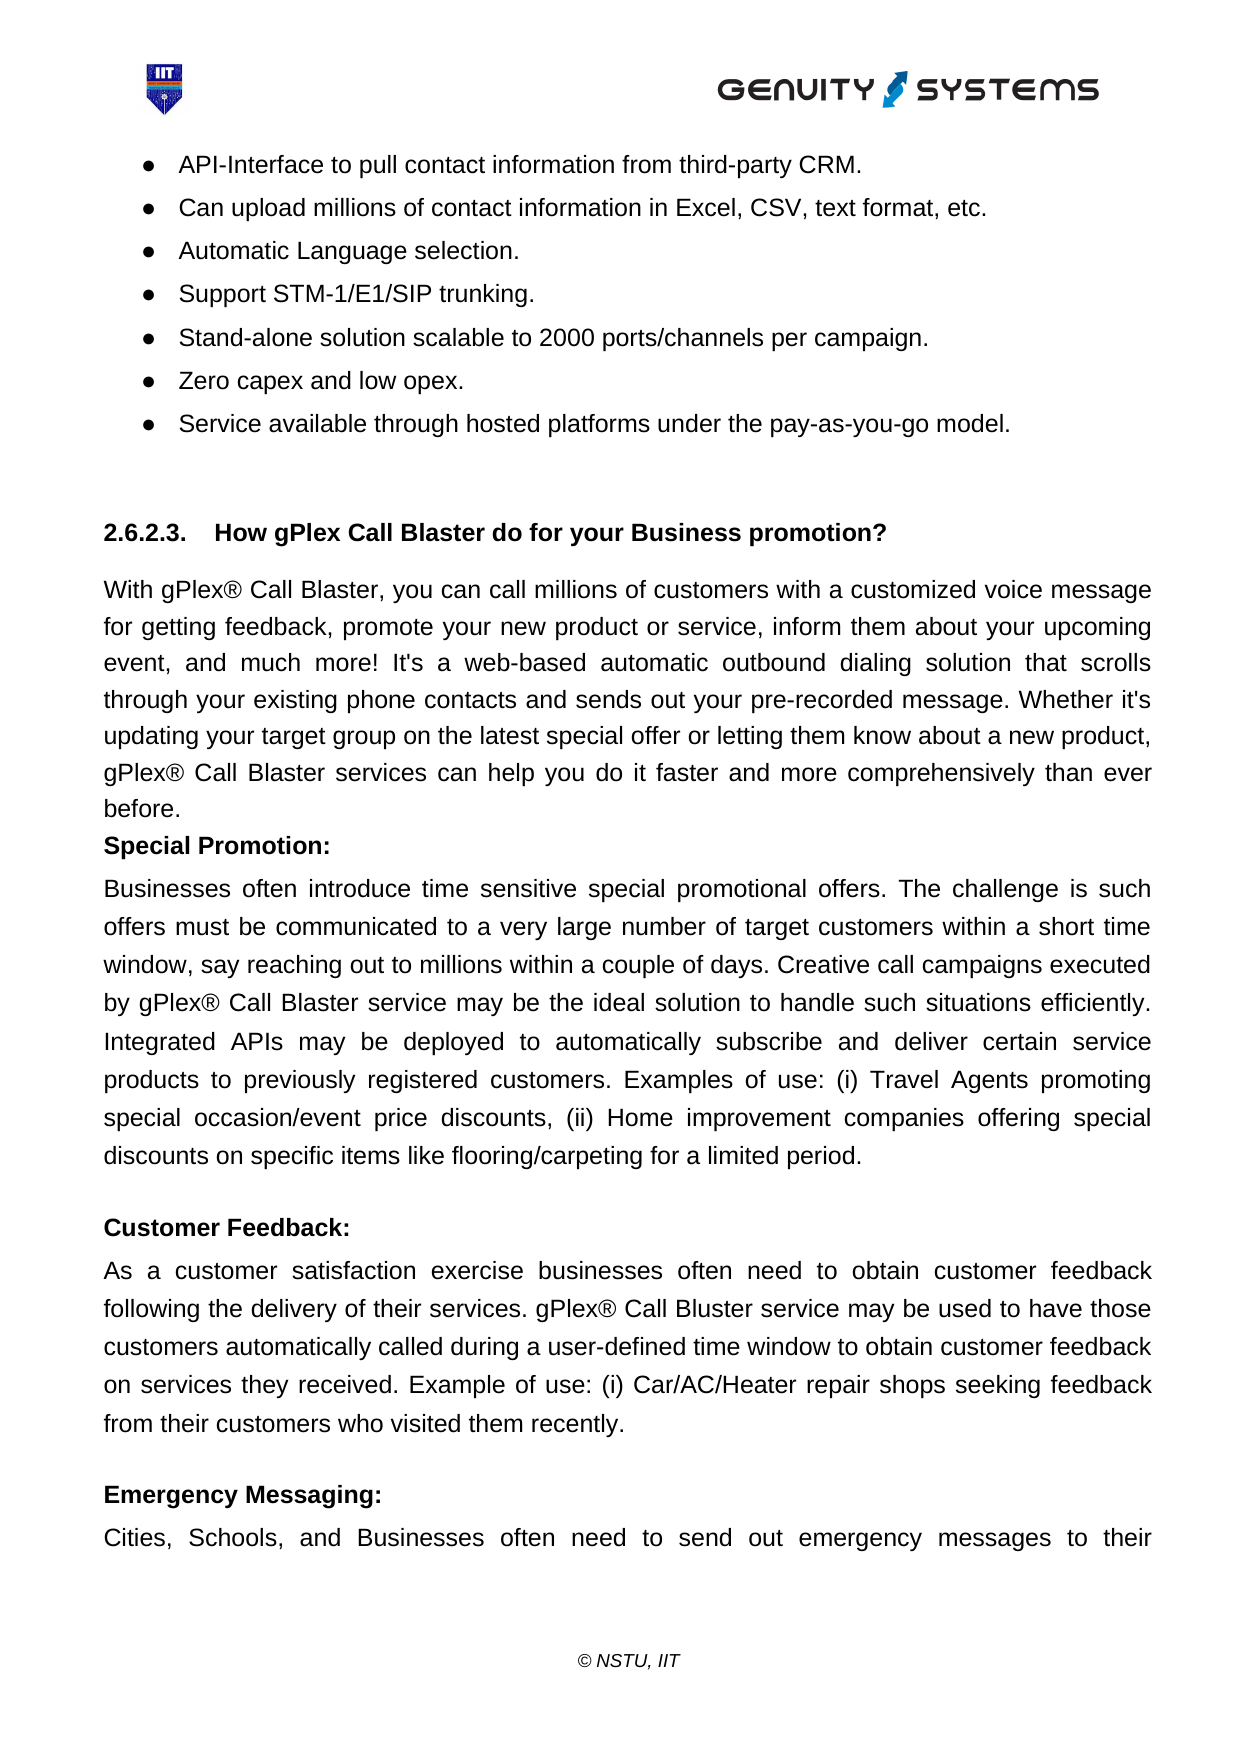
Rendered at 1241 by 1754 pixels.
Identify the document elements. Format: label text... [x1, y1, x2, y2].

subtitle 2.6.2.3. How gPlex Call Blaster do for your Business promotion? [103, 518, 1153, 547]
list Stand-alone solution scalable to 2000 ports/channels per campaign. [141, 322, 1153, 351]
list Service available through hosted platforms under the pay-as-you-go model. [141, 409, 1153, 437]
text With gPlex® Call Blaster, you can call millions of customers with a customized voice message for getting feedback, promote your new product or service, inform them about your upcoming event, and much more! It's a web-based automatic outbound dialing solution that scrolls through your existing phone contacts and sends out your pre-recorded message. Whether it's updating your target group on the latest special offer or letting them know about a new product, gPlex® Call Blaster services can help you do it faster and more comprehensively than ever before. [103, 575, 1153, 823]
text Customer Feedback: [103, 1213, 1153, 1241]
picture [714, 70, 1101, 108]
list Support STM-1/E1/SIP trunking. [141, 279, 1153, 308]
list Automatic Language selection. [141, 236, 1153, 265]
text Cities, Schools, and Businesses often need to send out emergency messages to their [103, 1523, 1153, 1575]
list Can upload millions of contact information in Excel, CSV, text format, etc. [141, 193, 1153, 222]
list Zero capex and low opex. [141, 366, 1153, 394]
text As a customer satisfaction exercise businesses often need to obtain customer feedback following the delivery of their services. gPlex® Call Bluster service may be used to have those customers automatically called during a user-defined time window to obtain customer feedback on services they received. Example of use: (i) Car/AC/Heater repair shops seeking feedback from their customers who visited them recently. [103, 1256, 1153, 1437]
list API-Interface to pull contact information from third-party CRM. [141, 150, 1153, 179]
text Businesses often introduce time sensitive special promotional offers. The challenge is such offers must be communicated to a very large number of target customers within a short time window, say reaching out to millions within a couple of days. Creative call campaigns executed by gPlex® Call Blaster service may be the ideal solution to handle such situations efficiently. Integrated APIs may be deployed to automatically subscribe and deliver certain service products to previously registered customers. Examples of use: (i) Travel Agents promoting special occasion/event price discounts, (ii) Home improvement companies offering special discounts on specific items like flooring/carpeting for a limited period. [103, 874, 1153, 1170]
text Emergency Messaging: [103, 1480, 1153, 1509]
picture [137, 62, 192, 117]
text Special Promotion: [103, 831, 1153, 859]
